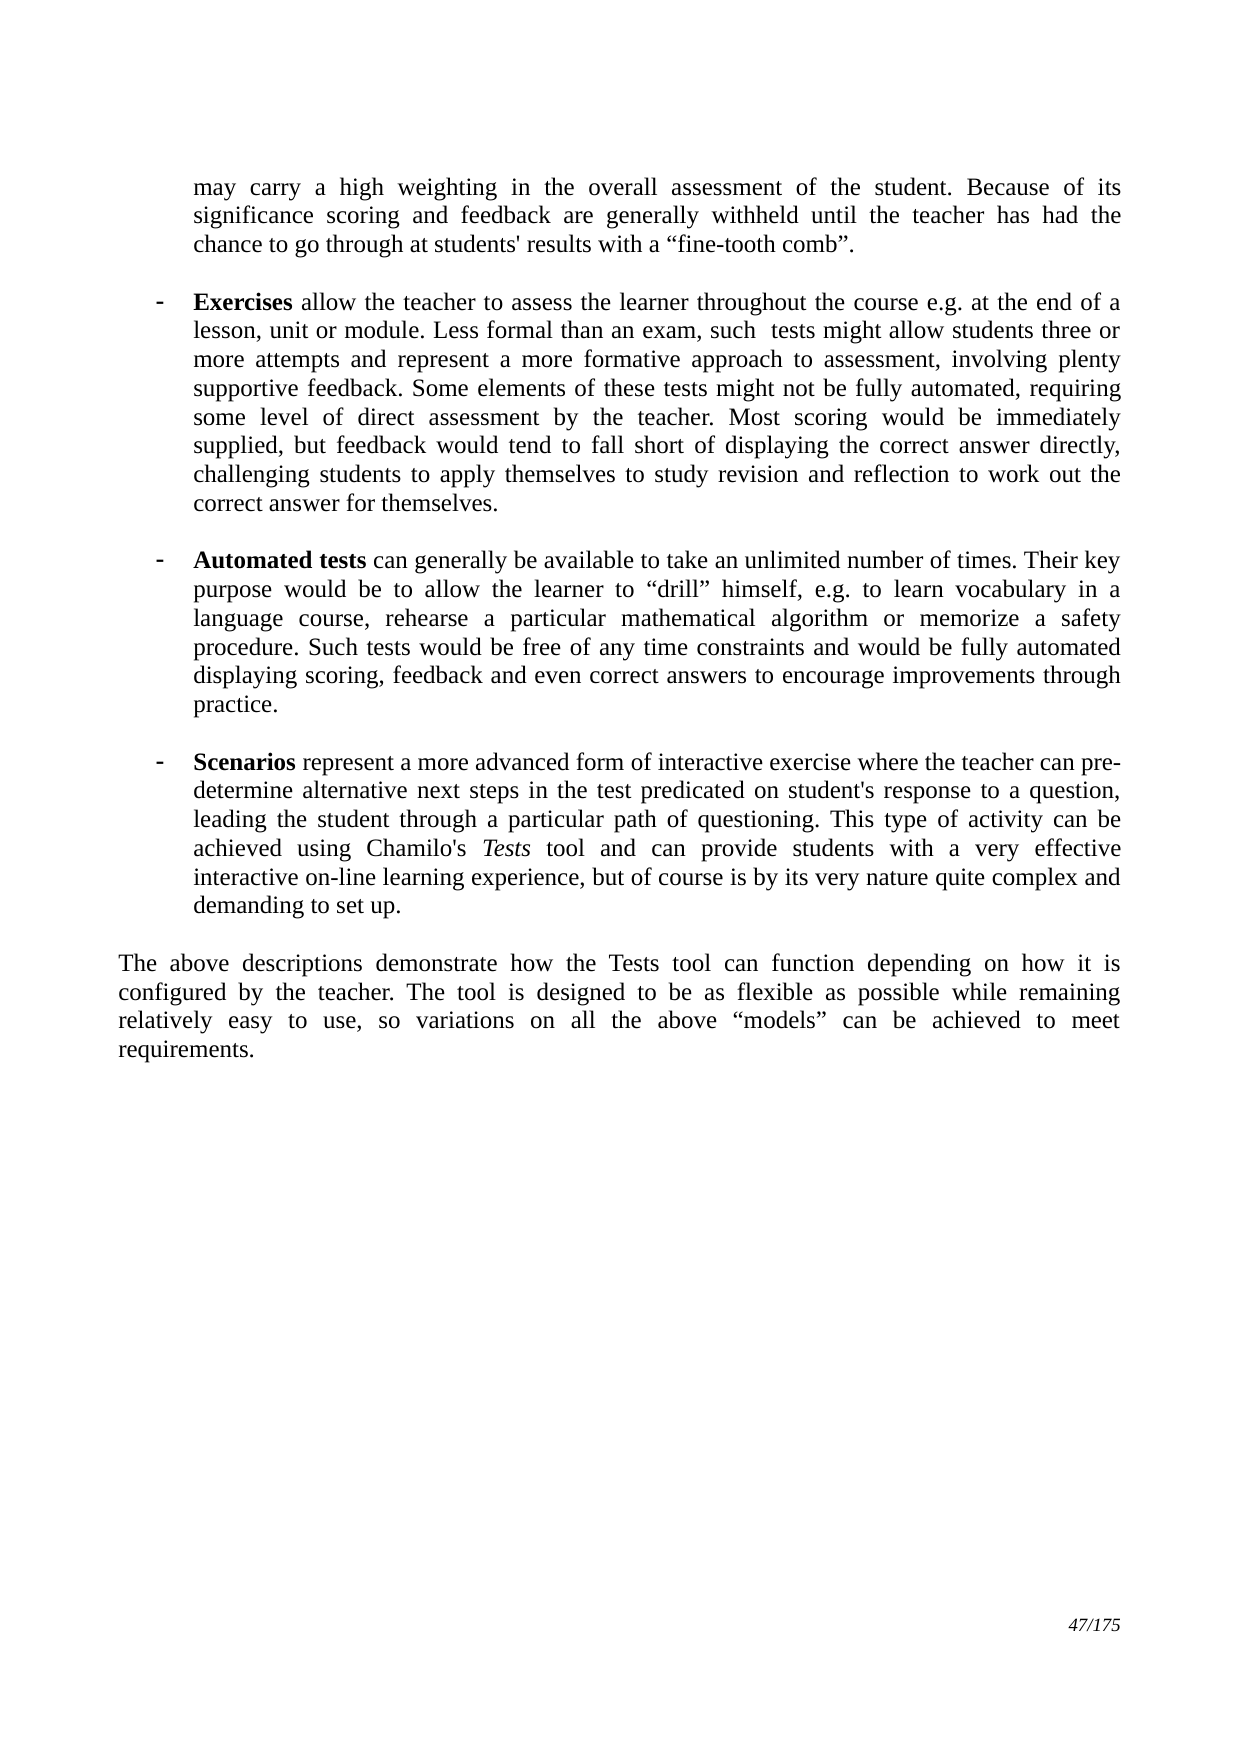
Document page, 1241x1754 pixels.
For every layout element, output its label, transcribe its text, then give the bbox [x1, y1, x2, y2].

list Exercises allow the teacher to assess the learner throughout the course e.g. at the end of a lesson, unit or module. Less formal than an exam, such tests might allow students three or more attempts and represent a more formative approach to assessment, involving plenty supportive feedback. Some elements of these tests might not be fully automated, requiring some level of direct assessment by the teacher. Most scoring would be immediately supplied, but feedback would tend to fall short of displaying the correct answer directly, challenging students to apply themselves to study revision and reflection to work out the correct answer for themselves. [156, 287, 1122, 517]
list Scenarios represent a more advanced form of interactive exercise where the teacher can pre-determine alternative next steps in the test predicated on student's response to a question, leading the student through a particular path of questioning. This type of activity can be achieved using Chamilo's Tests tool and can provide students with a very effective interactive on-line learning experience, but of course is by its very nature quite complex and demanding to set up. [156, 747, 1122, 919]
list Automated tests can generally be available to take an unlimited number of times. Their key purpose would be to allow the learner to “drill” himself, e.g. to learn vocabulary in a language course, rehearse a particular mathematical algorithm or memorize a safety procedure. Such tests would be free of any time constraints and would be fully automated displaying scoring, feedback and even correct answers to encourage improvements through practice. [156, 545, 1122, 718]
list may carry a high weighting in the overall assessment of the student. Because of its significance scoring and feedback are generally withheld until the teacher has had the chance to go through at students' results with a “fine-tooth comb”. [156, 172, 1122, 258]
text The above descriptions demonstrate how the Tests tool can function depending on how it is configured by the teacher. The tool is designed to be as flexible as possible while remaining relatively easy to use, so variations on all the above “models” can be achieved to meet requirements. [118, 948, 1122, 1063]
